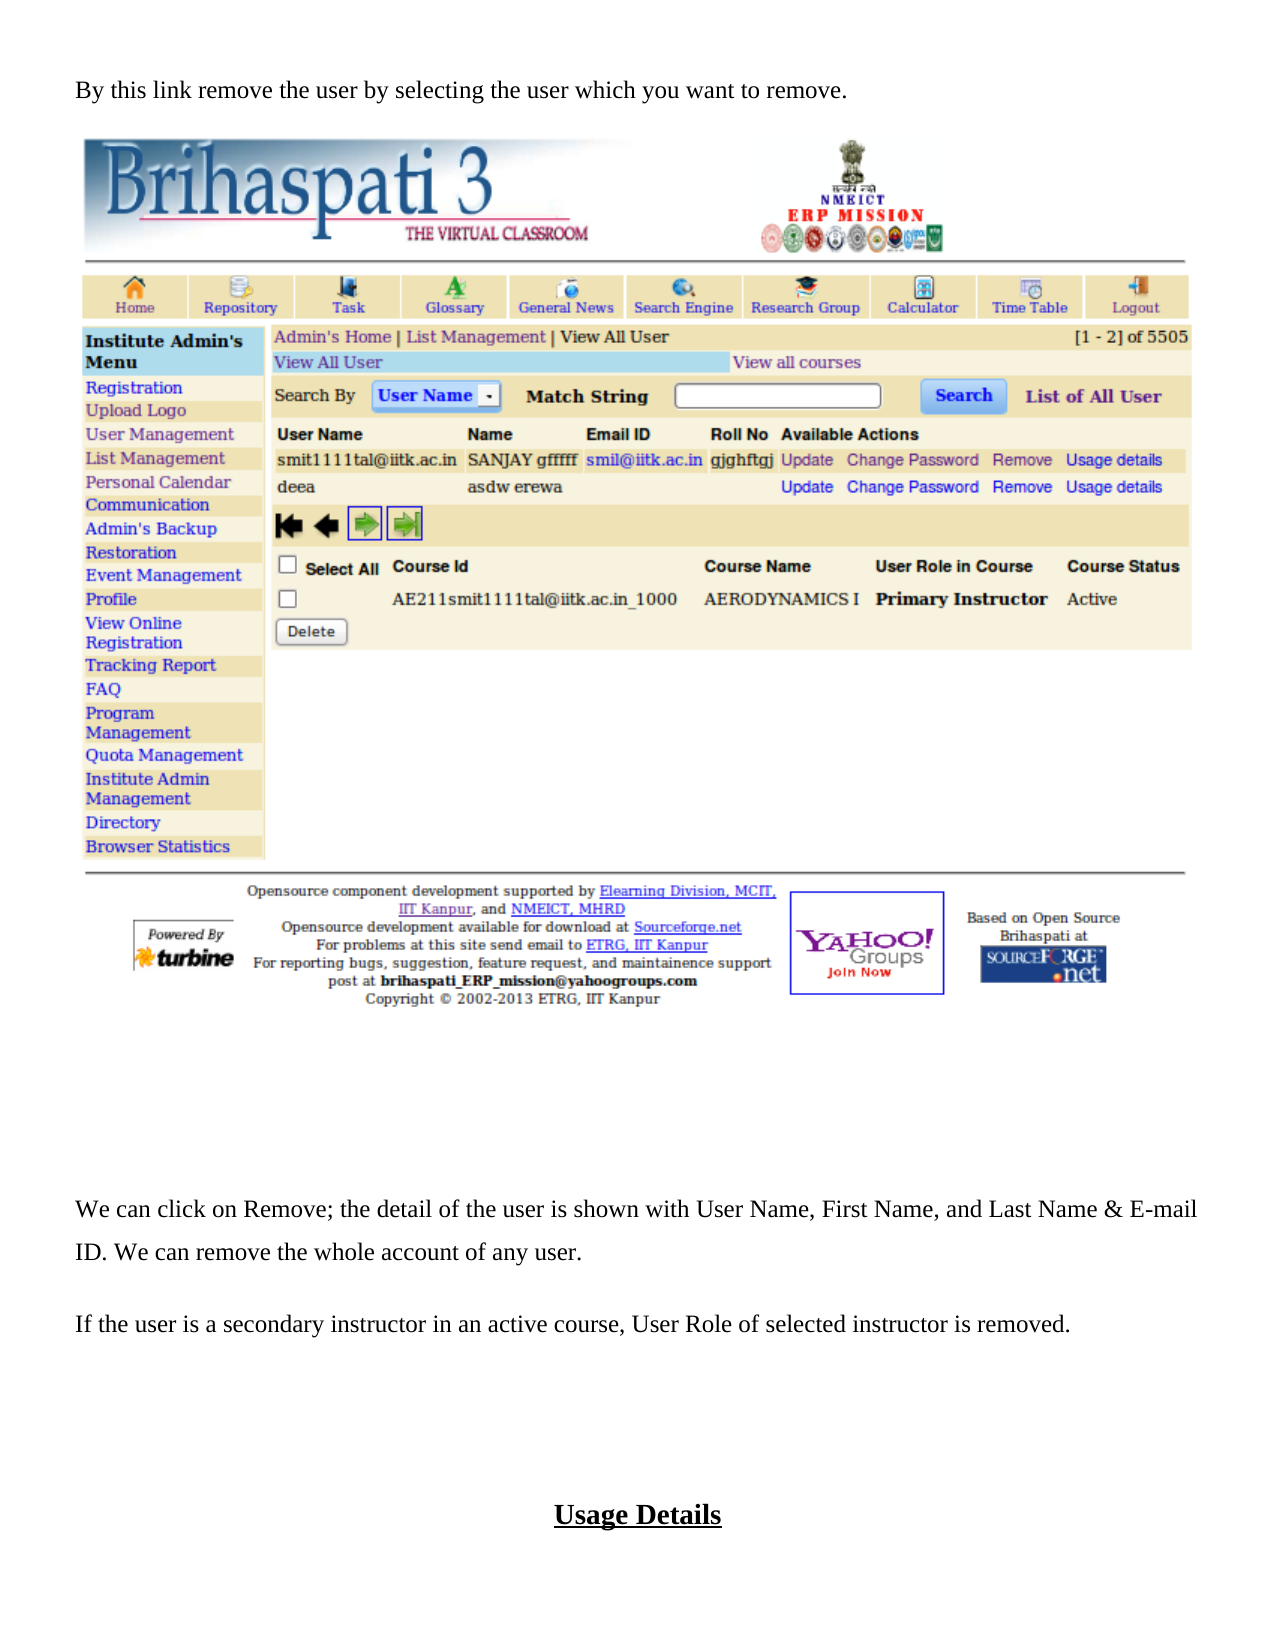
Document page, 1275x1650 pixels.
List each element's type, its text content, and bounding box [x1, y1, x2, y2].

text By this link remove the user by selecting the user which you want to remove. [75, 75, 1200, 104]
text If the user is a secondary instructor in an active course, User Role of selected instructor is removed. [75, 1309, 1200, 1338]
picture [75, 130, 1200, 1022]
text We can click on Remove; the detail of the user is shown with User Name, First Name, and Last Name & E-mail ID. We can remove the whole account of any user. [75, 1194, 1200, 1266]
text Usage Details [75, 1497, 1200, 1531]
